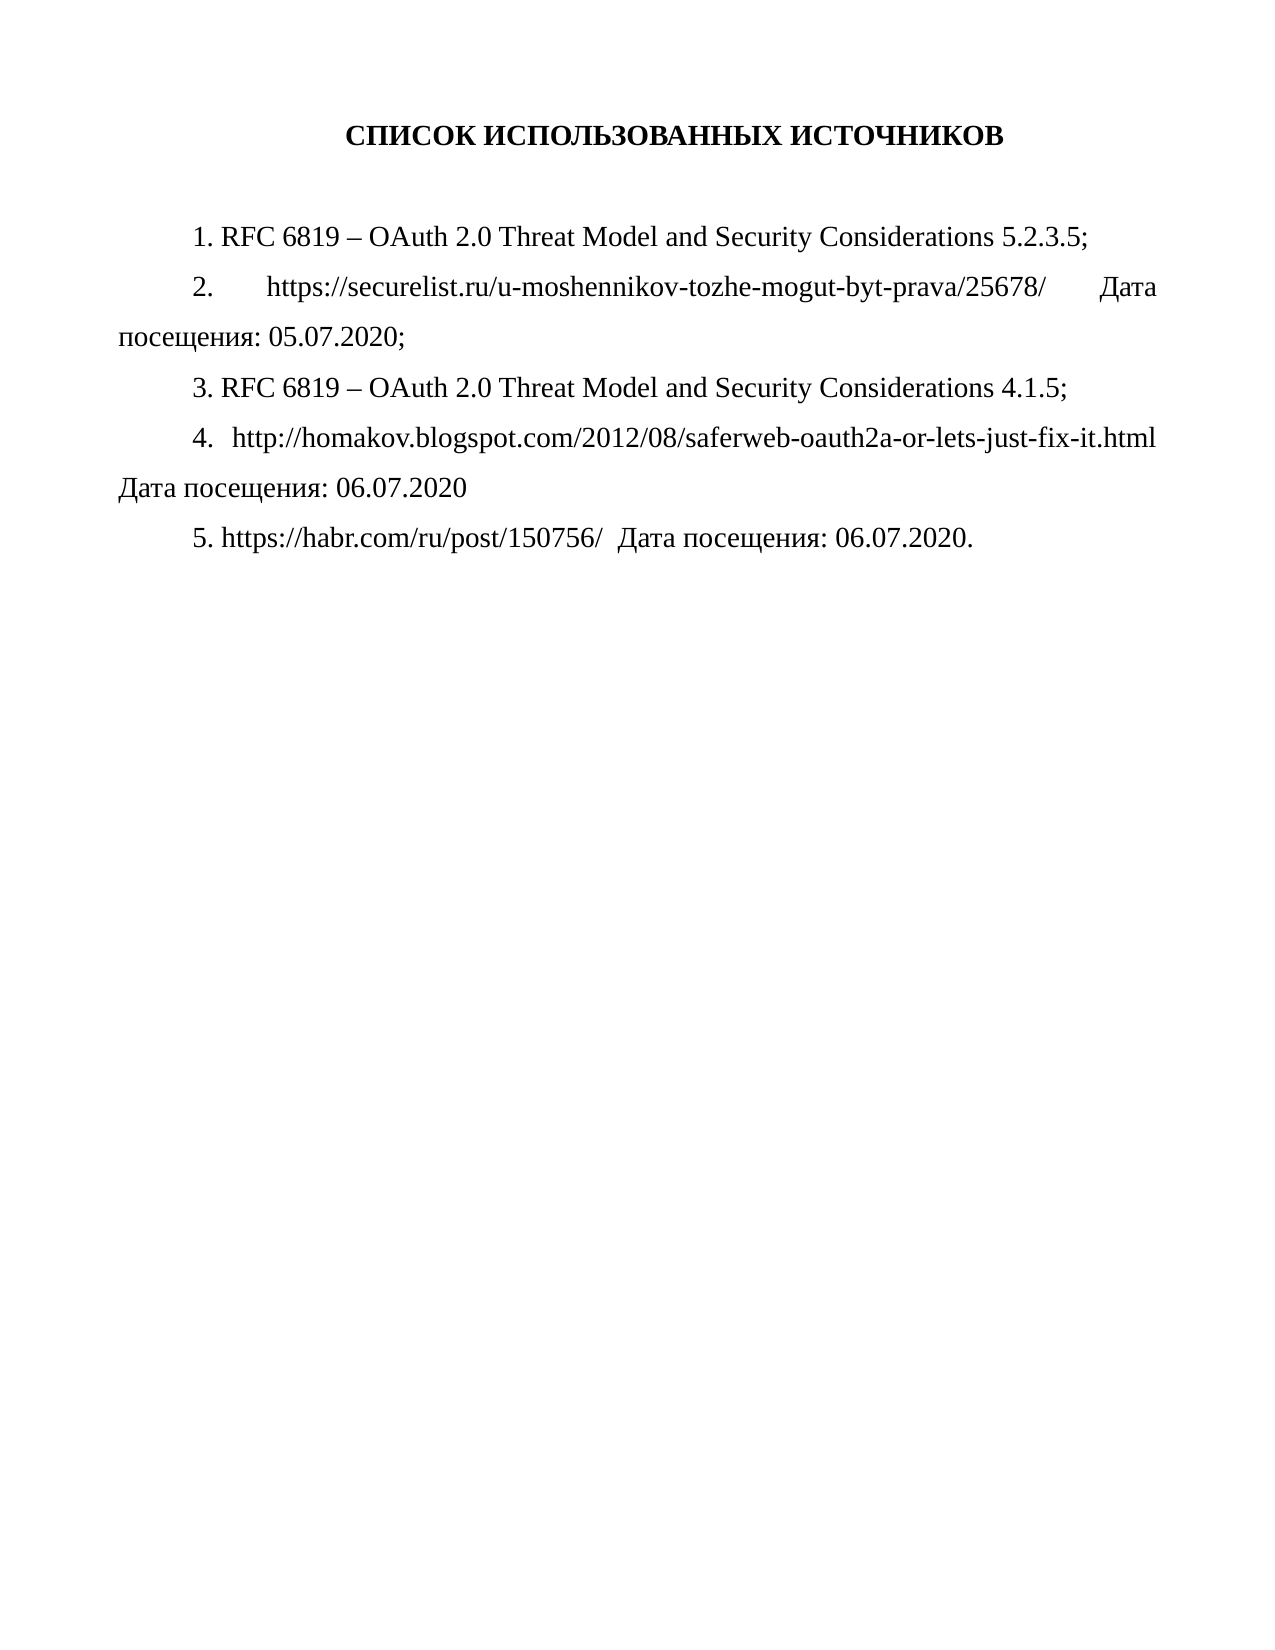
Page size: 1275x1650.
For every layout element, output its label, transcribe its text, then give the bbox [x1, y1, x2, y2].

text 5. https://habr.com/ru/post/150756/ Дата посещения: 06.07.2020. [118, 521, 1157, 554]
text 4. http://homakov.blogspot.com/2012/08/saferweb-oauth2a-or-lets-just-fix-it.html Дата посещения: 06.07.2020 [118, 420, 1157, 504]
text 1. RFC 6819 ‒ OAuth 2.0 Threat Model and Security Considerations 5.2.3.5; [118, 219, 1157, 252]
subtitle Список использованных источников [118, 118, 1157, 152]
text 3. RFC 6819 ‒ OAuth 2.0 Threat Model and Security Considerations 4.1.5; [118, 370, 1157, 403]
text 2. https://securelist.ru/u-moshennikov-tozhe-mogut-byt-prava/25678/ Дата посещения: 05.07.2020; [118, 269, 1157, 353]
